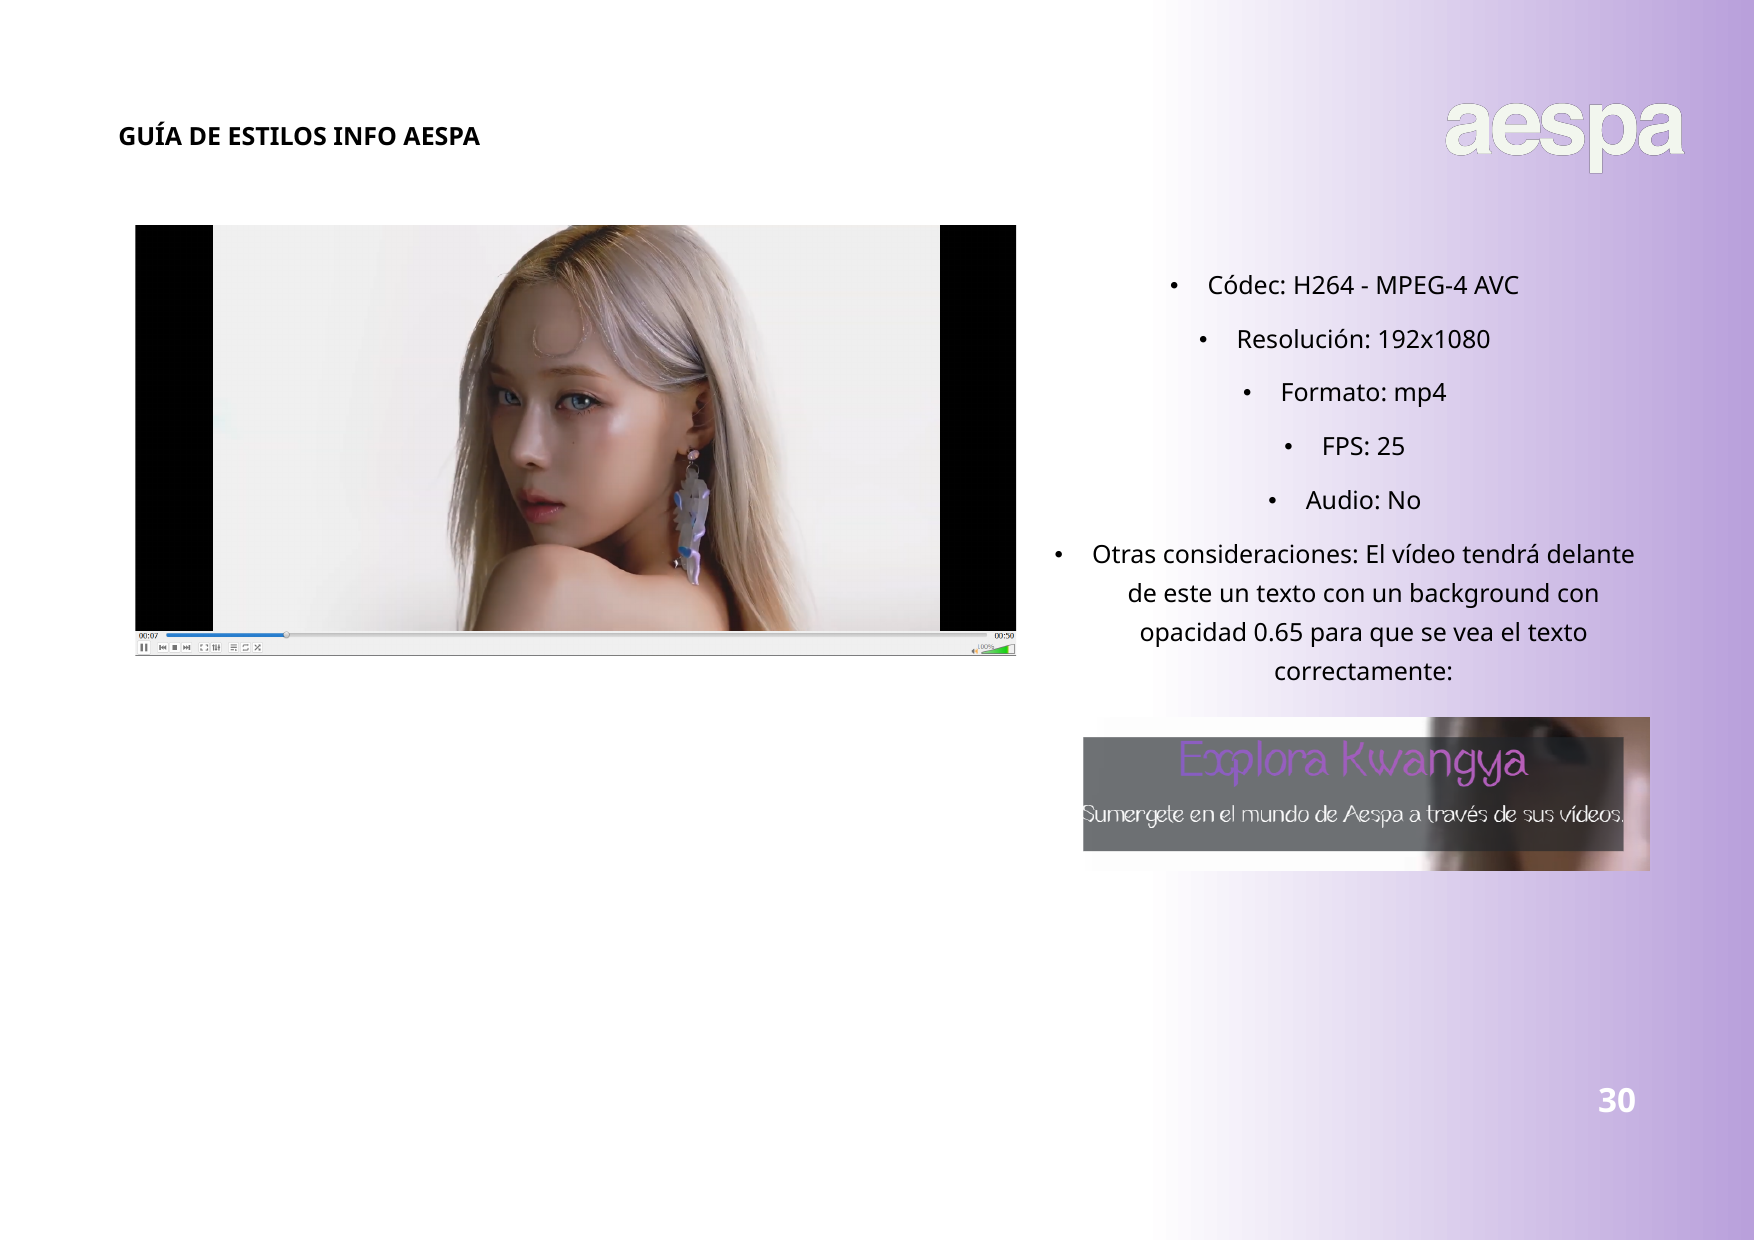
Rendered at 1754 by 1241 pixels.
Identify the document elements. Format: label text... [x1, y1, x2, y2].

picture [135, 225, 1017, 656]
picture [1065, 717, 1650, 871]
list Resolución: 192x1080 [1017, 321, 1636, 355]
picture [1428, 88, 1703, 187]
list Otras consideraciones: El vídeo tendrá delante de este un texto con un background con opacidad 0.65 para que se vea el texto correctamente: [156, 536, 1636, 688]
list Formato: mp4 [1017, 375, 1636, 409]
list FPS: 25 [1017, 429, 1636, 463]
list Audio: No [1017, 483, 1636, 517]
list Códec: H264 - MPEG-4 AVC [1017, 268, 1636, 302]
